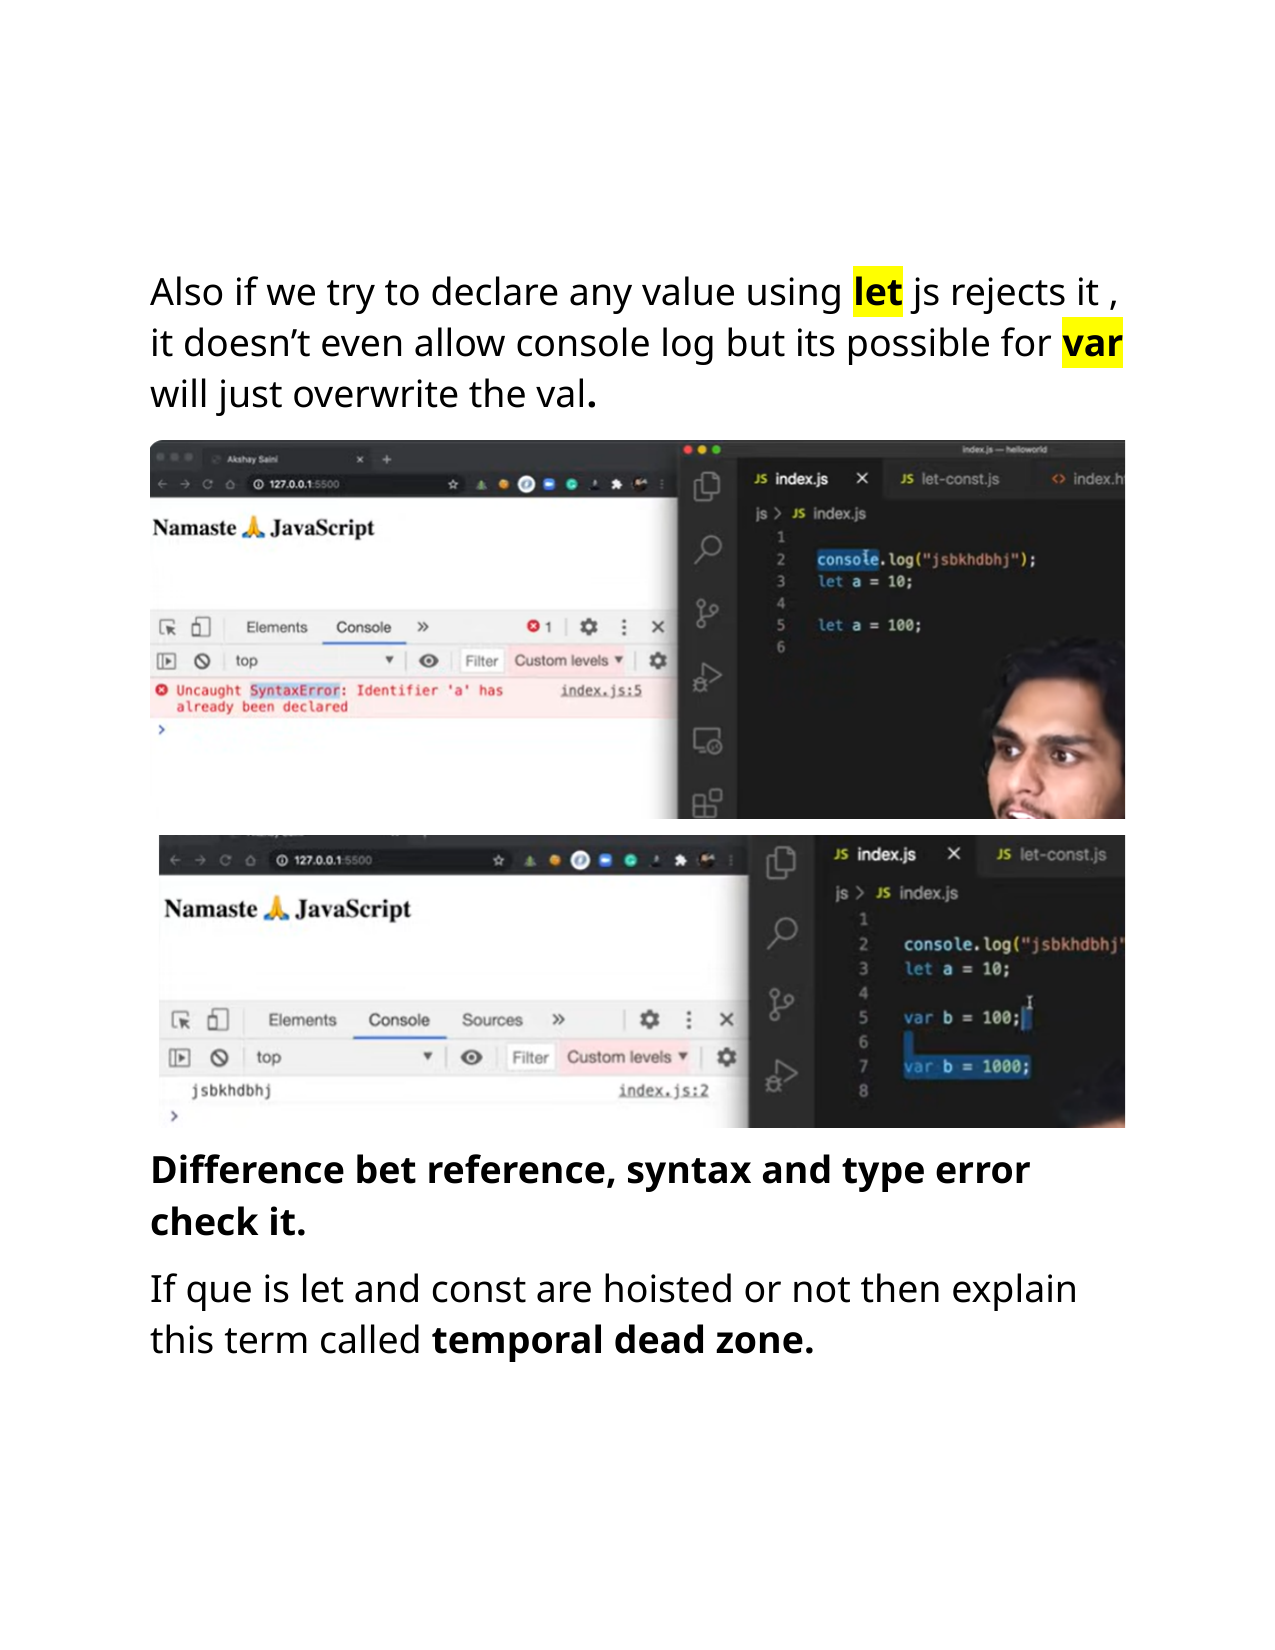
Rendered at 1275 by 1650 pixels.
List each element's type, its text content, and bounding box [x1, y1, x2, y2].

text Difference bet reference, syntax and type error check it. [150, 1144, 1125, 1246]
text Also if we try to declare any value using let js rejects it , it doesn’t even allow console log but its possible for var will just overwrite the val. [150, 266, 1125, 419]
text If que is let and const are hoisted or not then explain this term called temporal dead zone. [150, 1263, 1125, 1365]
